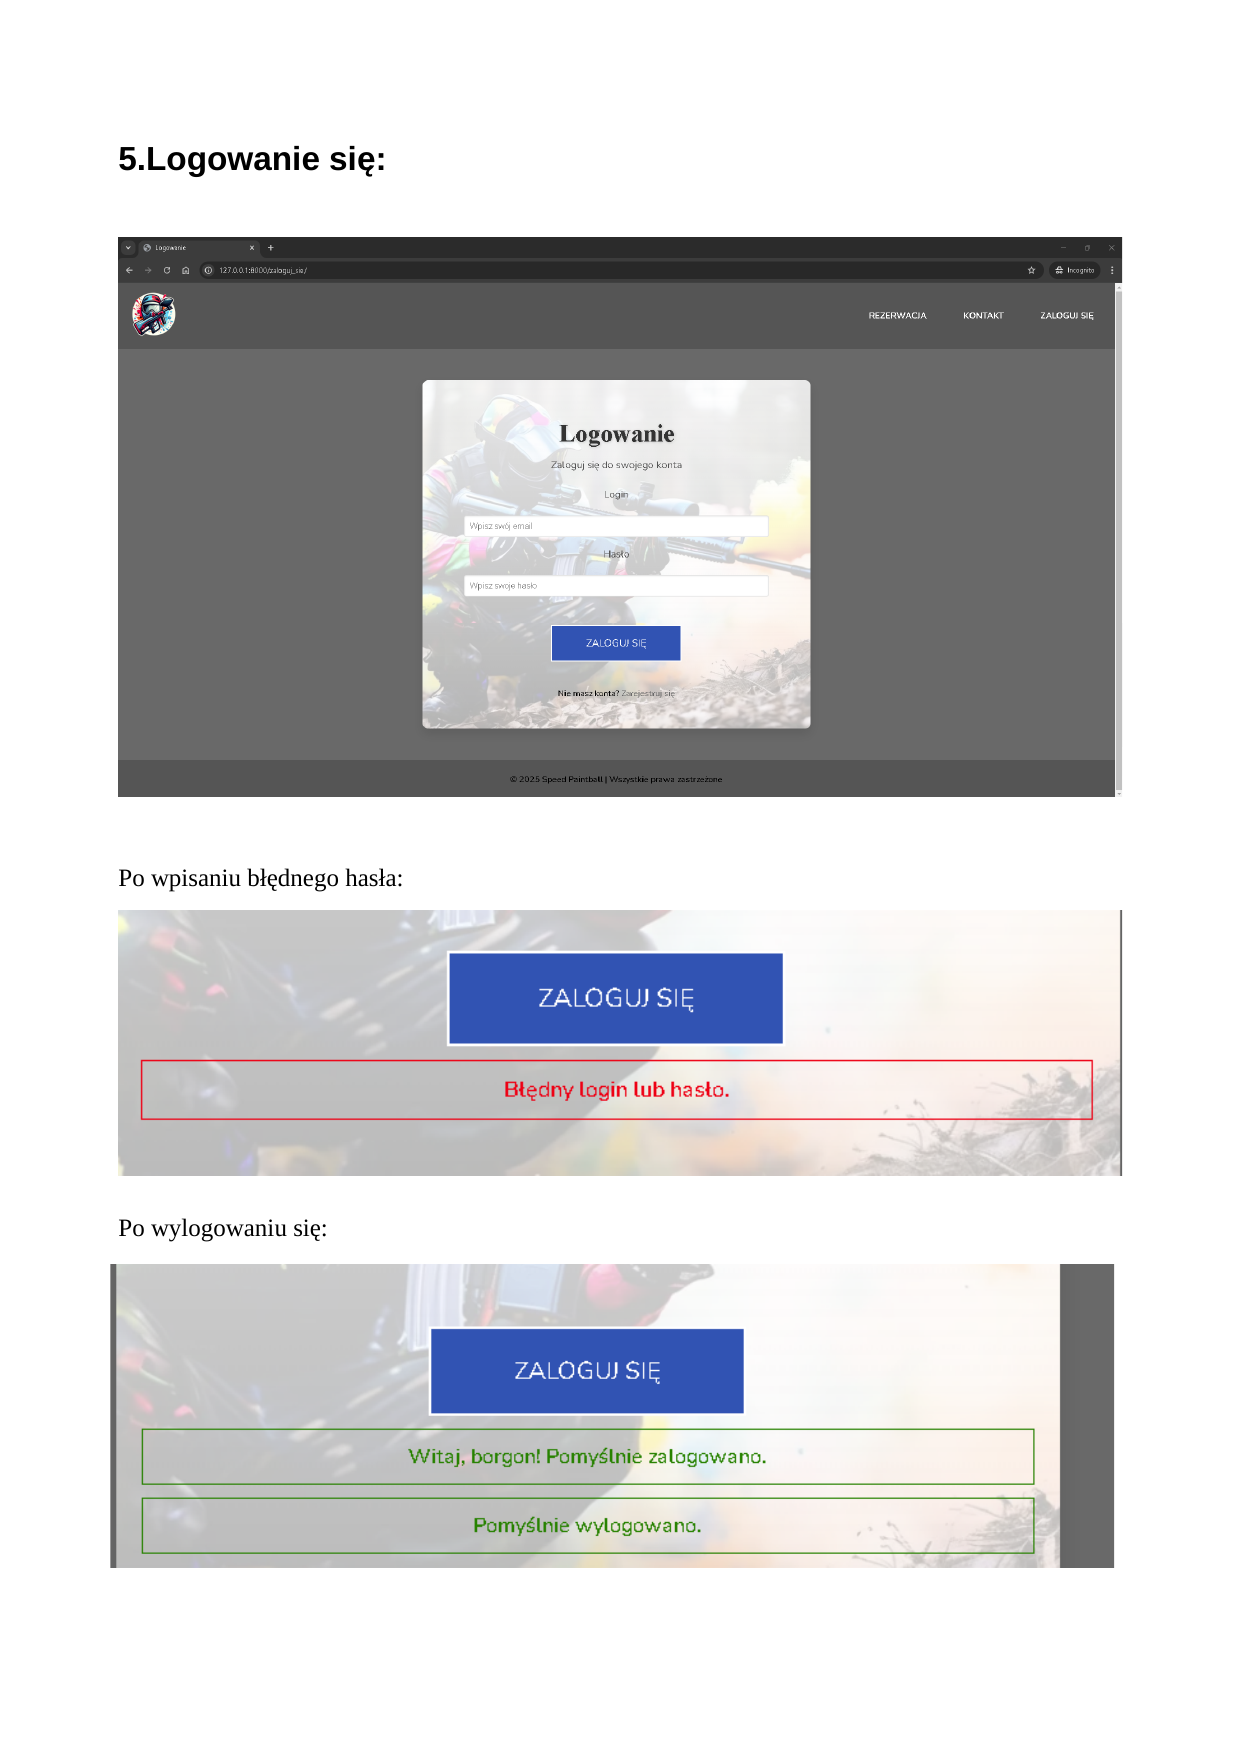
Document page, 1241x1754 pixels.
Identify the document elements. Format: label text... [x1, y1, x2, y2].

picture [118, 910, 1123, 1176]
text Po wpisaniu błędnego hasła: [118, 797, 1122, 892]
subtitle 5.Logowanie się: [118, 139, 1122, 177]
text Po wylogowaniu się: [118, 1176, 1122, 1596]
picture [118, 237, 1123, 797]
picture [110, 1264, 1115, 1568]
